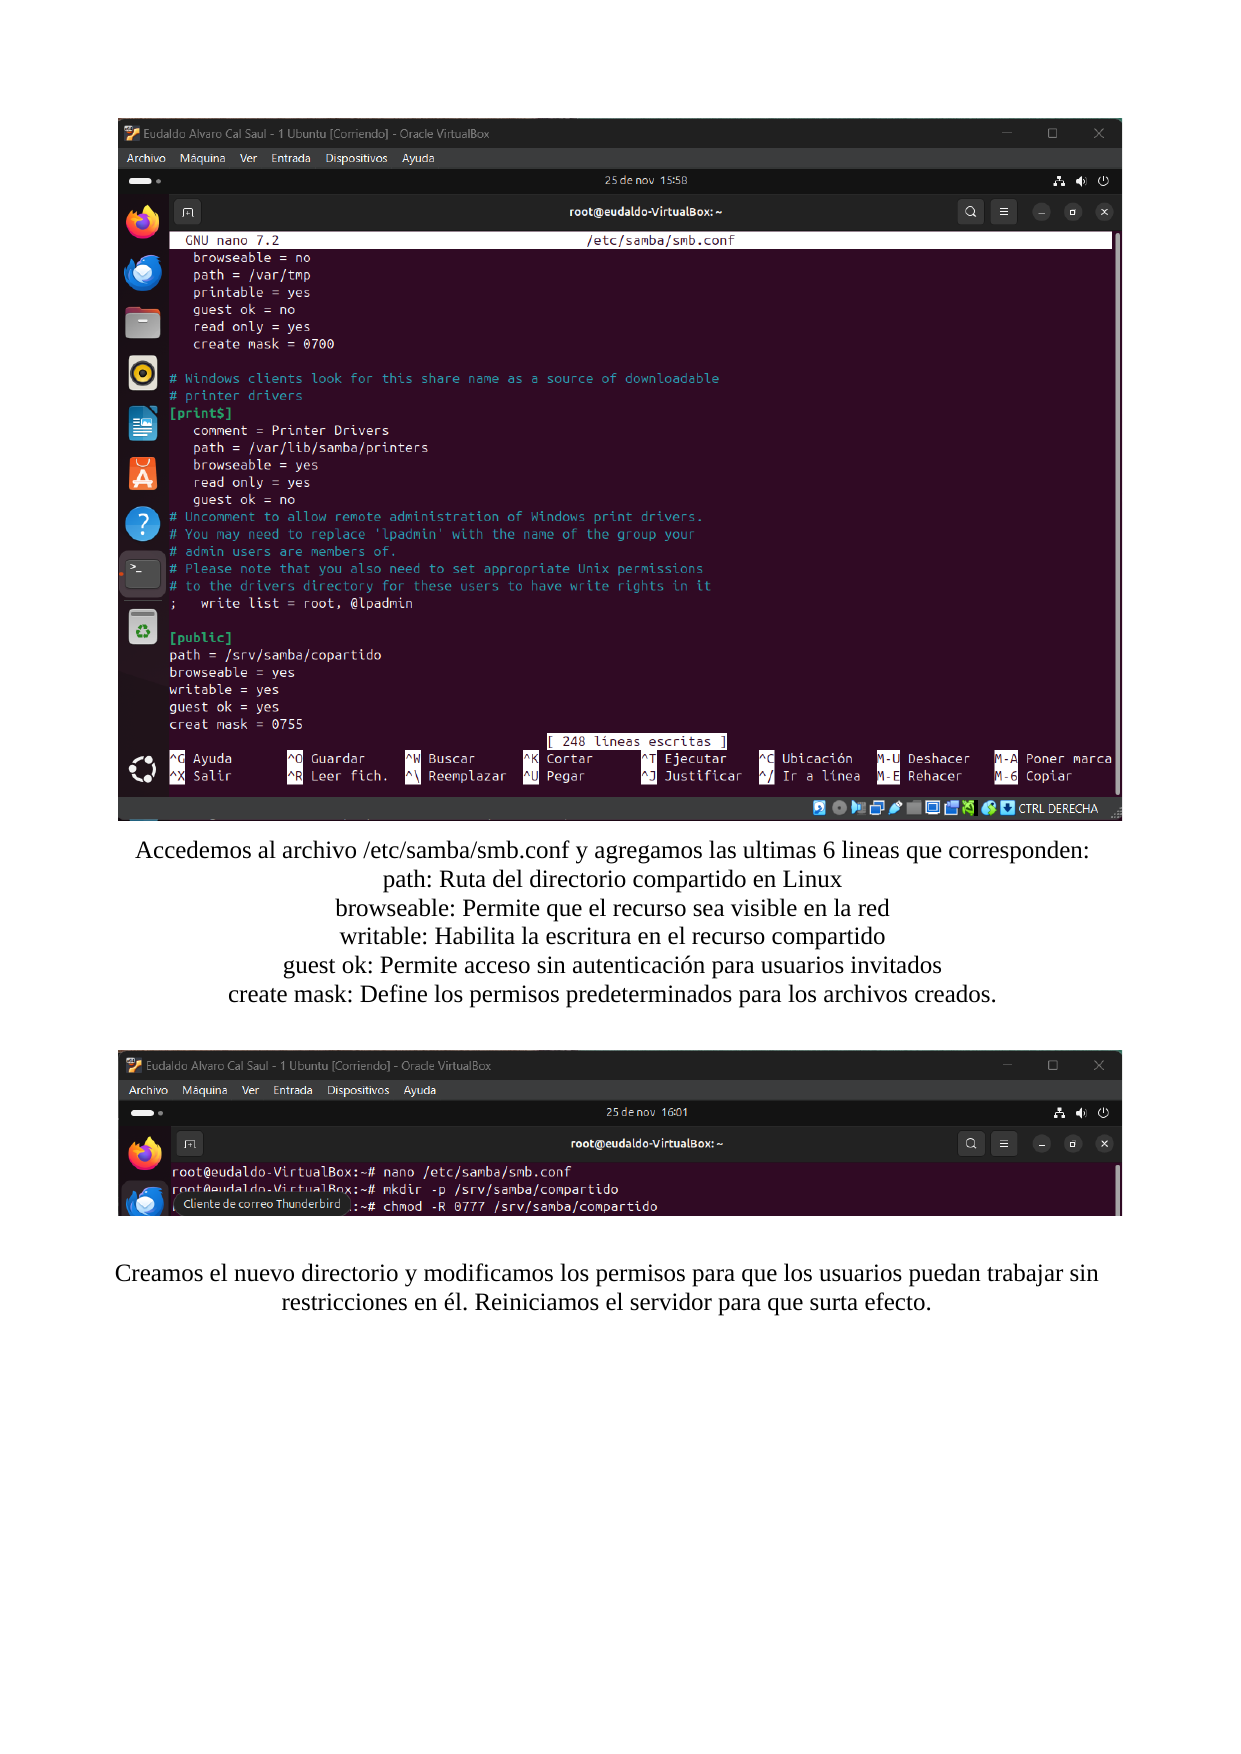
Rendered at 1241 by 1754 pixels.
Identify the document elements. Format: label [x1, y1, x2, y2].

picture [118, 118, 1123, 821]
